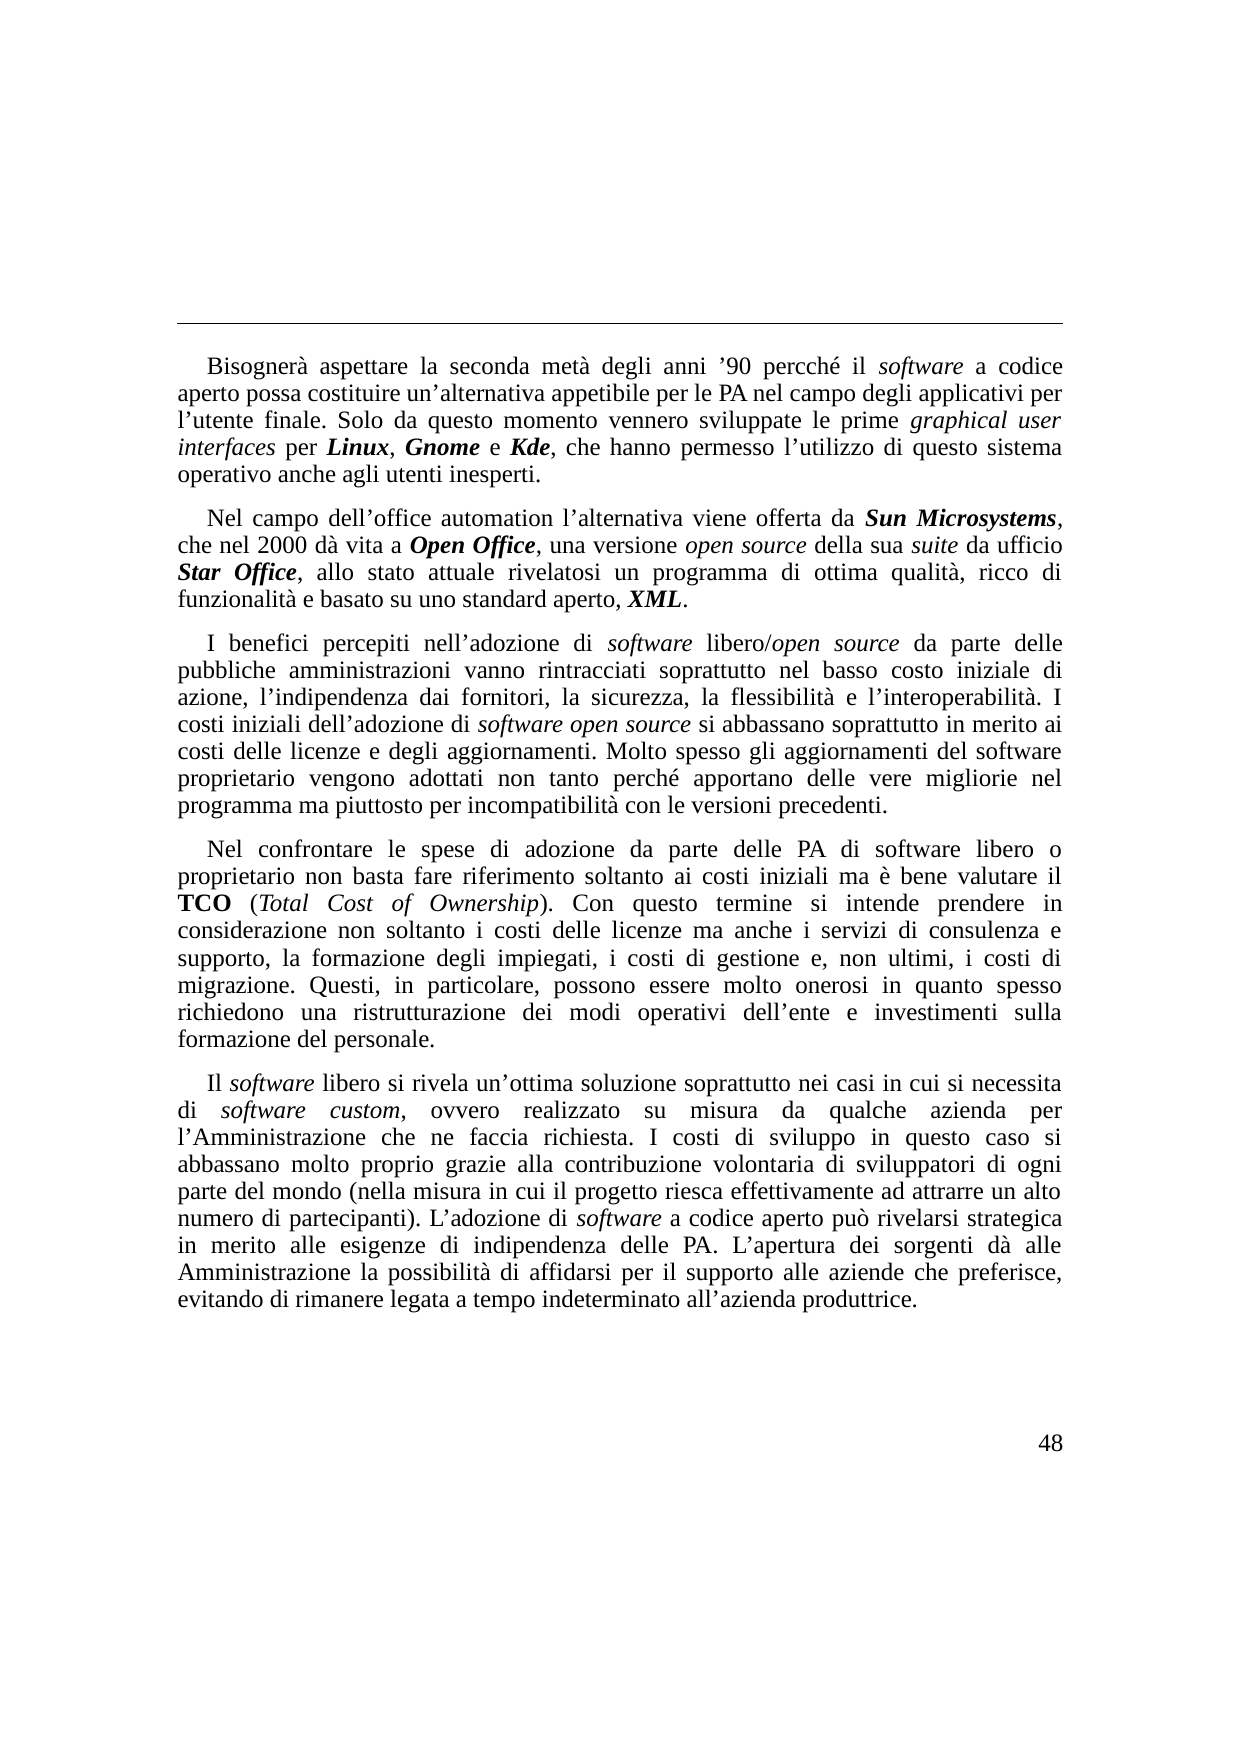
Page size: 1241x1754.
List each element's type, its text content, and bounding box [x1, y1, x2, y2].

text Nel confrontare le spese di adozione da parte delle PA di software libero o proprietario non basta fare riferimento soltanto ai costi iniziali ma è bene valutare il TCO (Total Cost of Ownership). Con questo termine si intende prendere in considerazione non soltanto i costi delle licenze ma anche i servizi di consulenza e supporto, la formazione degli impiegati, i costi di gestione e, non ultimi, i costi di migrazione. Questi, in particolare, possono essere molto onerosi in quanto spesso richiedono una ristrutturazione dei modi operativi dell’ente e investimenti sulla formazione del personale. [177, 836, 1063, 1053]
text Il software libero si rivela un’ottima soluzione soprattutto nei casi in cui si necessita di software custom, ovvero realizzato su misura da qualche azienda per l’Amministrazione che ne faccia richiesta. I costi di sviluppo in questo caso si abbassano molto proprio grazie alla contribuzione volontaria di sviluppatori di ogni parte del mondo (nella misura in cui il progetto riesca effettivamente ad attrarre un alto numero di partecipanti). L’adozione di software a codice aperto può rivelarsi strategica in merito alle esigenze di indipendenza delle PA. L’apertura dei sorgenti dà alle Amministrazione la possibilità di affidarsi per il supporto alle aziende che preferisce, evitando di rimanere legata a tempo indeterminato all’azienda produttrice. [177, 1069, 1063, 1313]
text I benefici percepiti nell’adozione di software libero/open source da parte delle pubbliche amministrazioni vanno rintracciati soprattutto nel basso costo iniziale di azione, l’indipendenza dai fornitori, la sicurezza, la flessibilità e l’interoperabilità. I costi iniziali dell’adozione di software open source si abbassano soprattutto in merito ai costi delle licenze e degli aggiornamenti. Molto spesso gli aggiornamenti del software proprietario vengono adottati non tanto perché apportano delle vere migliorie nel programma ma piuttosto per incompatibilità con le versioni precedenti. [177, 630, 1063, 819]
text Bisognerà aspettare la seconda metà degli anni ’90 percché il software a codice aperto possa costituire un’alternativa appetibile per le PA nel campo degli applicativi per l’utente finale. Solo da questo momento vennero sviluppate le prime graphical user interfaces per Linux, Gnome e Kde, che hanno permesso l’utilizzo di questo sistema operativo anche agli utenti inesperti. [177, 353, 1063, 488]
text Nel campo dell’office automation l’alternativa viene offerta da Sun Microsystems, che nel 2000 dà vita a Open Office, una versione open source della sua suite da ufficio Star Office, allo stato attuale rivelatosi un programma di ottima qualità, ricco di funzionalità e basato su uno standard aperto, XML. [177, 505, 1063, 613]
